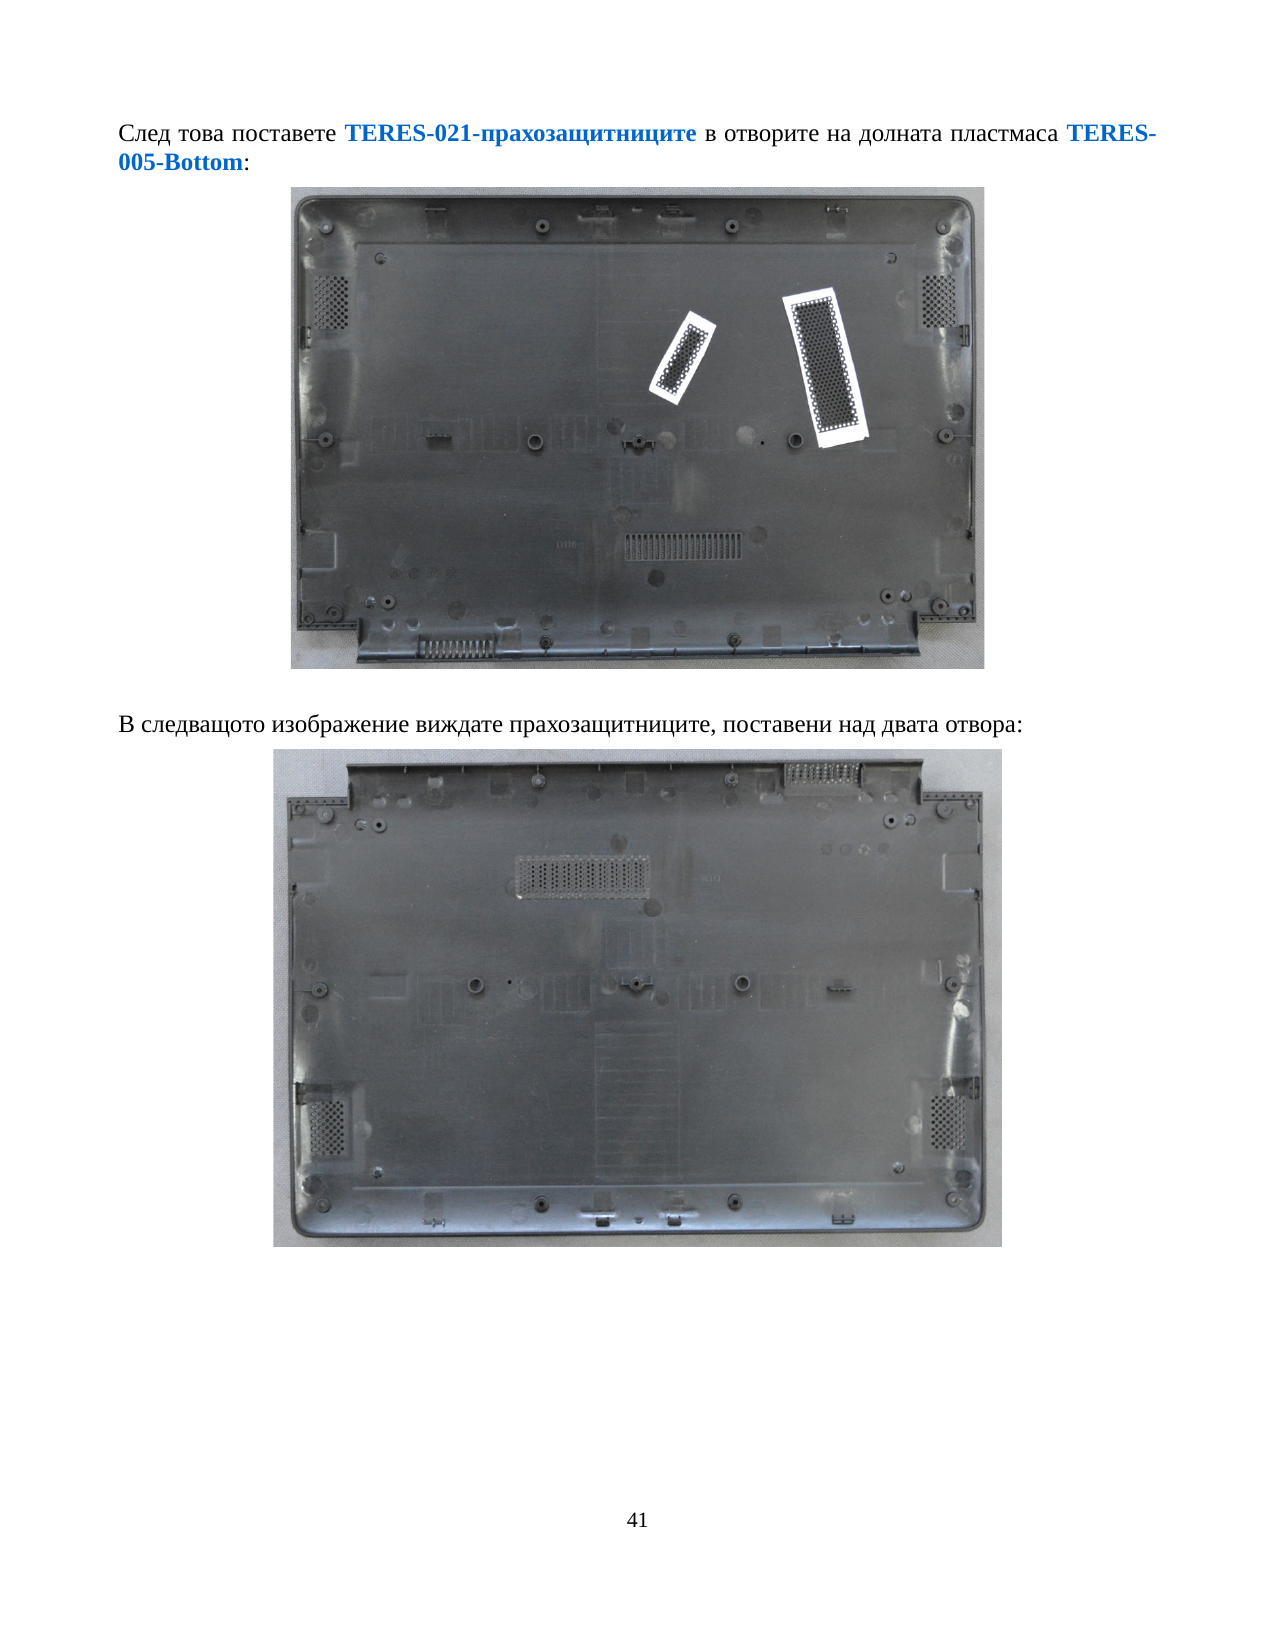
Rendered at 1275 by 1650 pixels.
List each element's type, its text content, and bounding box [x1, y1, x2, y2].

text След това поставете TERES-021-прахозащитниците в отворите на долната пластмаса TERES-005-Bottom: [118, 118, 1157, 176]
picture [273, 749, 1002, 1247]
picture [290, 187, 985, 669]
text В следващото изображение виждате прахозащитниците, поставени над двата отвора: [118, 709, 1157, 738]
